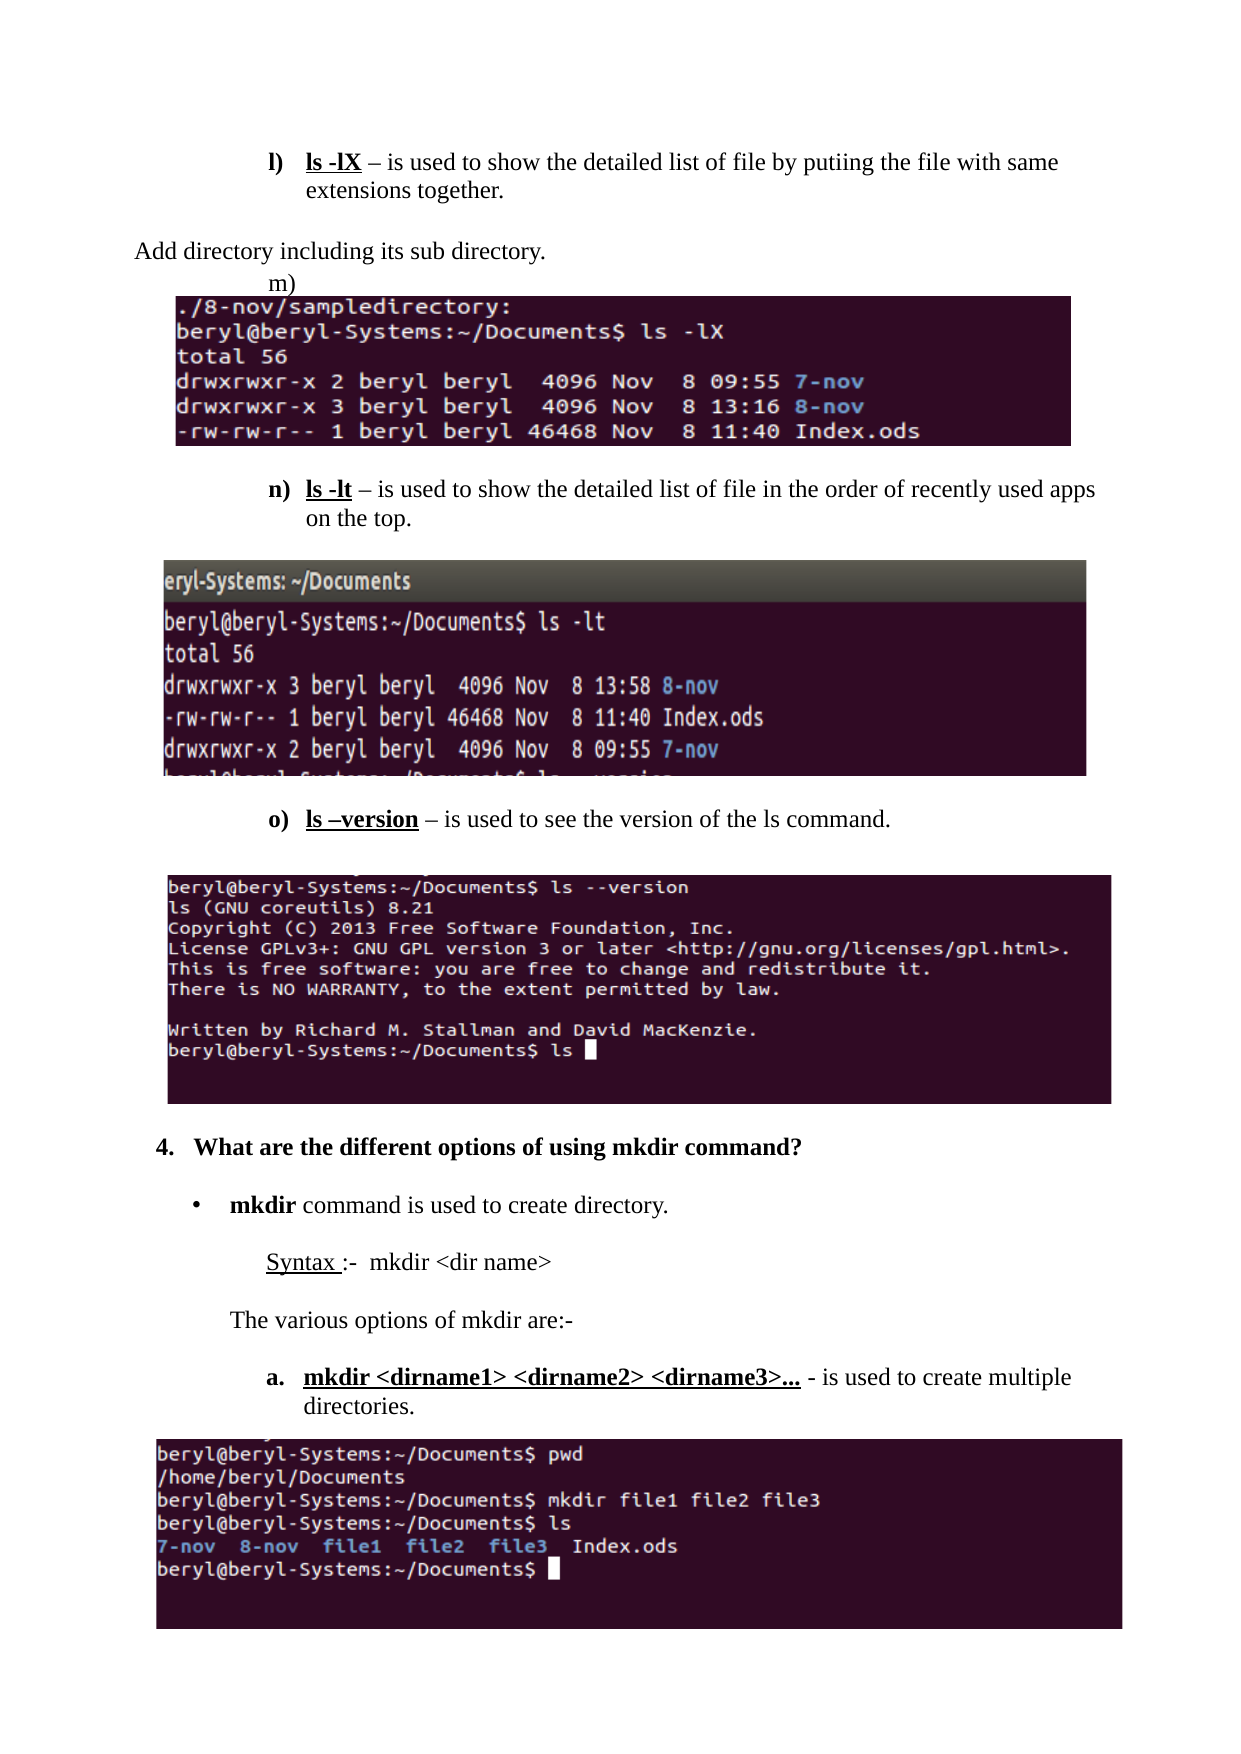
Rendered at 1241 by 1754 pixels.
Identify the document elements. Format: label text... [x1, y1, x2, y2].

list ls –version – is used to see the version of the ls command. [268, 804, 1122, 833]
list mkdir <dirname1> <dirname2> <dirname3>... - is used to create multiple directories. [266, 1362, 1122, 1420]
list What are the different options of using mkdir command? [156, 1132, 1122, 1161]
text Syntax :- mkdir <dir name> [118, 1247, 1122, 1276]
picture [156, 1439, 334, 1629]
list ls -lX – is used to show the detailed list of file by putiing the file with same extensions together. [268, 147, 1122, 204]
list mkdir command is used to create directory. [192, 1190, 1122, 1219]
list The various options of mkdir are:- [192, 1305, 1122, 1334]
table_header [118, 233, 131, 268]
picture [175, 296, 289, 417]
list ls -lt – is used to show the detailed list of file in the order of recently used apps on the top. [268, 474, 1122, 532]
picture [167, 875, 341, 1015]
table_header Add directory including its sub directory. [131, 233, 557, 268]
